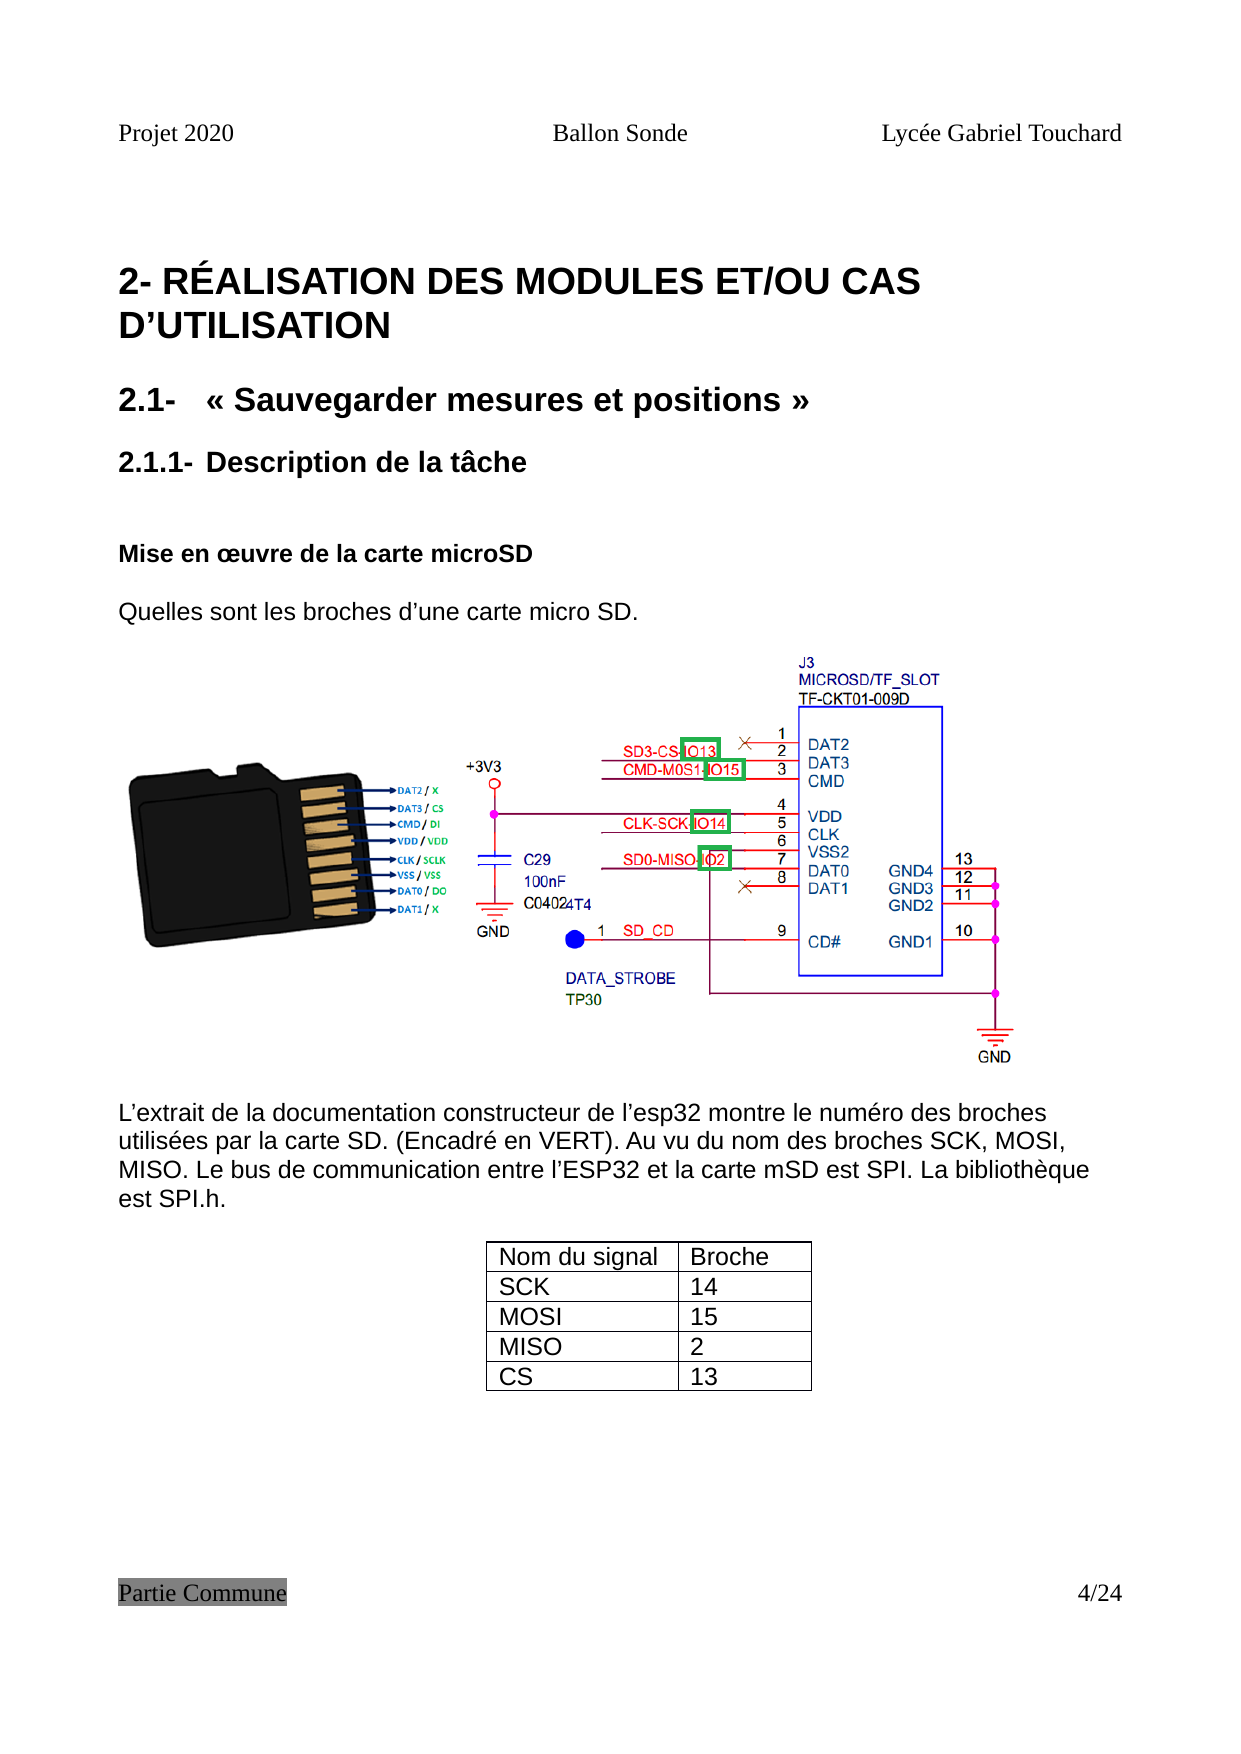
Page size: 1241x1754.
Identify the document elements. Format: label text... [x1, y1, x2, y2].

table_cell 2 [679, 1332, 811, 1361]
text Mise en œuvre de la carte microSD [118, 539, 1122, 568]
table_cell MOSI [487, 1302, 678, 1331]
subtitle « Sauvegarder mesures et positions » [118, 379, 1122, 418]
subtitle RÉALISATION DES MODULES ET/OU CAS D’UTILISATION [118, 259, 1122, 346]
table_cell 13 [679, 1362, 811, 1390]
table_cell 14 [679, 1272, 811, 1301]
table_header Broche [679, 1243, 811, 1271]
table_cell CS [487, 1362, 678, 1390]
table_header Nom du signal [487, 1243, 678, 1271]
text L’extrait de la documentation constructeur de l’esp32 montre le numéro des broches utilisées par la carte SD. (Encadré en VERT). Au vu du nom des broches SCK, MOSI, MISO. Le bus de communication entre l’ESP32 et la carte mSD est SPI. La bibliothèque est SPI.h. [118, 1098, 1122, 1213]
picture [118, 654, 1025, 1069]
table_cell 15 [679, 1302, 811, 1331]
text Quelles sont les broches d’une carte micro SD. [118, 597, 1122, 625]
table_cell SCK [487, 1272, 678, 1301]
subtitle Description de la tâche [118, 445, 1122, 479]
table_cell MISO [487, 1332, 678, 1361]
